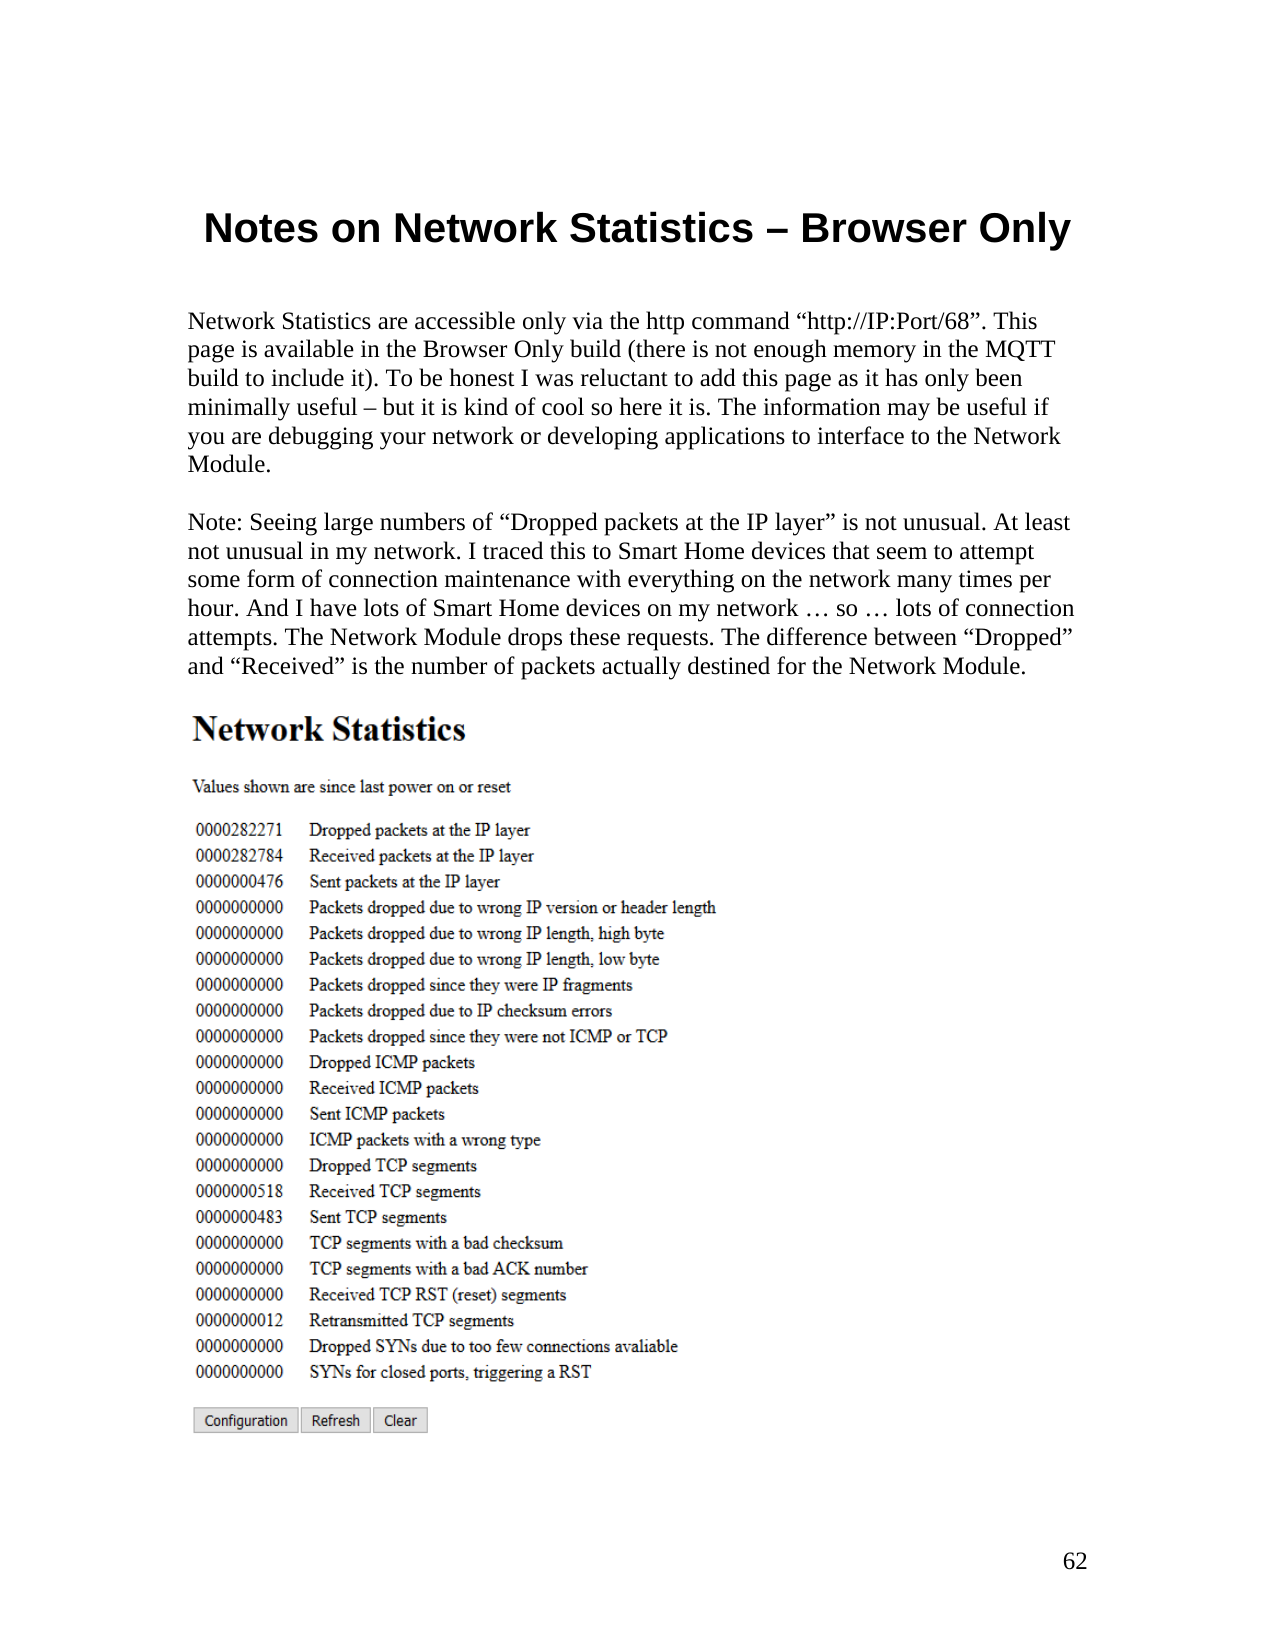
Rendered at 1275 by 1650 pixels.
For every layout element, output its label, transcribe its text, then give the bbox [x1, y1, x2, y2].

subtitle Notes on Network Statistics – Browser Only [187, 204, 1087, 252]
text Network Statistics are accessible only via the http command “http://IP:Port/68”. This page is available in the Browser Only build (there is not enough memory in the MQTT build to include it). To be honest I was reluctant to add this page as it has only been minimally useful – but it is kind of cool so here it is. The information may be useful if you are debugging your network or developing applications to interface to the Network Module. [187, 306, 1087, 478]
text Note: Seeing large numbers of “Dropped packets at the IP layer” is not unusual. At least not unusual in my network. I traced this to Smart Home devices that seem to attempt some form of connection maintenance with everything on the network many times per hour. And I have lots of Smart Home devices on my network … so … lots of connection attempts. The Network Module drops these requests. The difference between “Dropped” and “Received” is the number of packets actually destined for the Network Module. [187, 507, 1087, 679]
picture [187, 708, 741, 1446]
